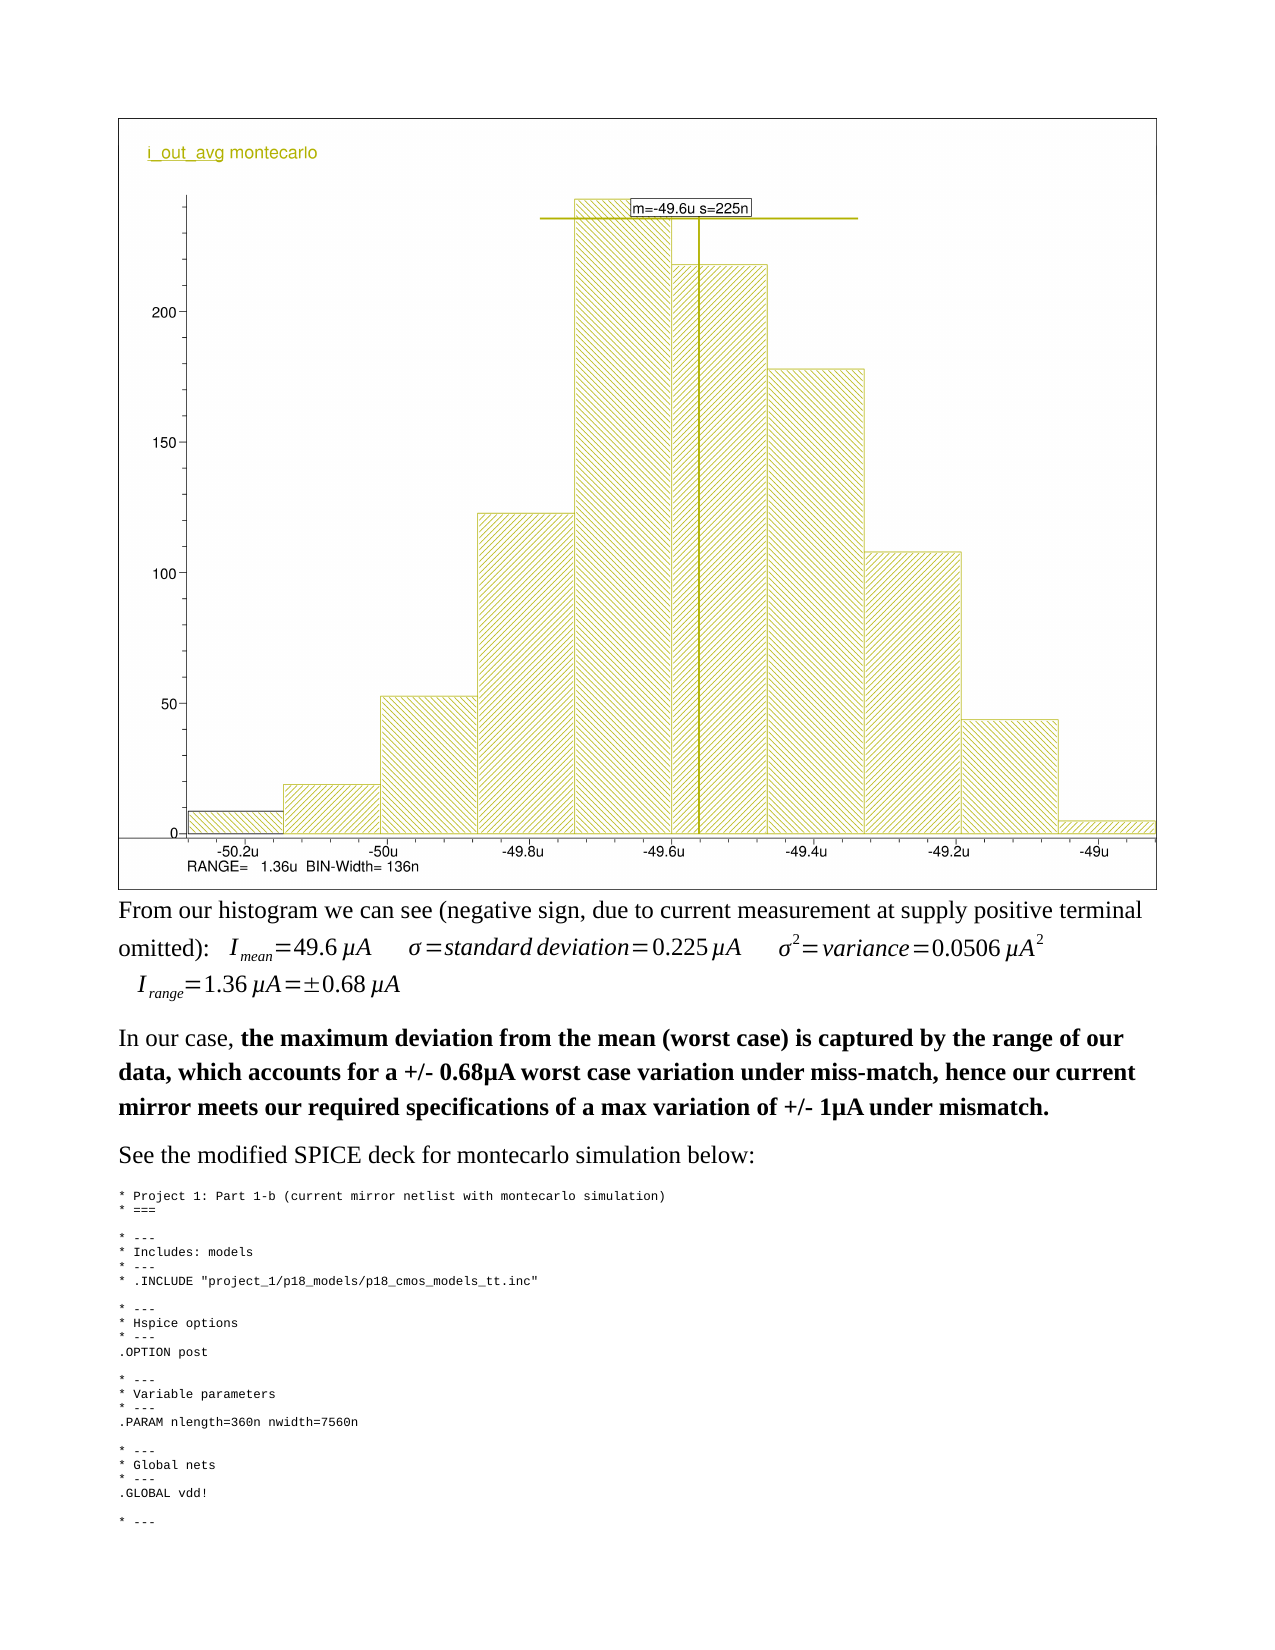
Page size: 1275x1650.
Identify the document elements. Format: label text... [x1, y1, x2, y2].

text * Project 1: Part 1-b (current mirror netlist with montecarlo simulation) [118, 1190, 1157, 1204]
picture [118, 118, 1157, 890]
text .PARAM nlength=360n nwidth=7560n [118, 1416, 1157, 1431]
text * --- [118, 1374, 1157, 1388]
text * .INCLUDE "project_1/p18_models/p18_cmos_models_tt.inc" [118, 1275, 1157, 1289]
text * --- [118, 1331, 1157, 1346]
text See the modified SPICE deck for montecarlo simulation below: [118, 1141, 1157, 1169]
text * Hspice options [118, 1317, 1157, 1331]
text From our histogram we can see (negative sign, due to current measurement at supply positive terminal omitted): [118, 890, 1157, 1002]
text * Includes: models [118, 1246, 1157, 1261]
text In our case, the maximum deviation from the mean (worst case) is captured by the range of our data, which accounts for a +/- 0.68µA worst case variation under miss-match, hence our current mirror meets our required specifications of a max variation of +/- 1µA under mismatch. [118, 1023, 1157, 1120]
text * === [118, 1204, 1157, 1218]
text * --- [118, 1445, 1157, 1459]
text * --- [118, 1473, 1157, 1487]
text * Variable parameters [118, 1388, 1157, 1402]
text * --- [118, 1261, 1157, 1275]
text * --- [118, 1232, 1157, 1246]
text .GLOBAL vdd! [118, 1487, 1157, 1501]
text .OPTION post [118, 1346, 1157, 1360]
text * --- [118, 1402, 1157, 1416]
text * Global nets [118, 1459, 1157, 1473]
text * --- [118, 1516, 1157, 1530]
text * --- [118, 1303, 1157, 1317]
